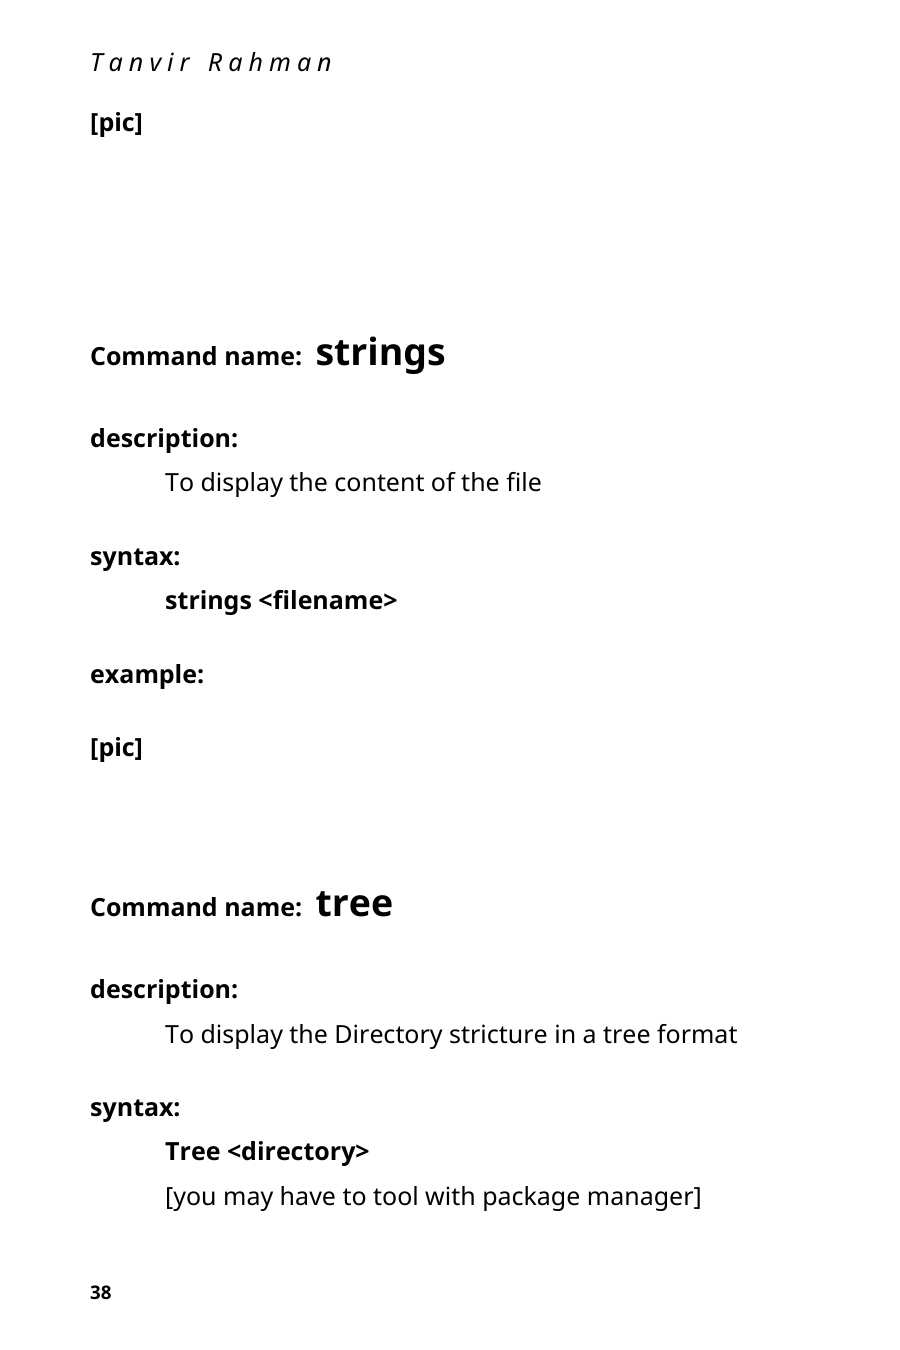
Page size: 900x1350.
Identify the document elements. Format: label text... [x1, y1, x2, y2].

text Command name: tree [90, 877, 810, 928]
text [pic] [90, 105, 810, 139]
text To display the content of the file [90, 465, 810, 499]
text example: [90, 656, 810, 690]
text syntax: [90, 538, 810, 573]
text syntax: [90, 1090, 810, 1124]
text strings <filename> [90, 583, 810, 617]
text [pic] [90, 730, 810, 764]
text description: [90, 421, 810, 455]
text Command name: strings [90, 325, 810, 376]
text Tree <directory> [90, 1134, 810, 1168]
text To display the Directory stricture in a tree format [90, 1016, 810, 1050]
text description: [90, 972, 810, 1006]
text [you may have to tool with package manager] [90, 1178, 810, 1212]
